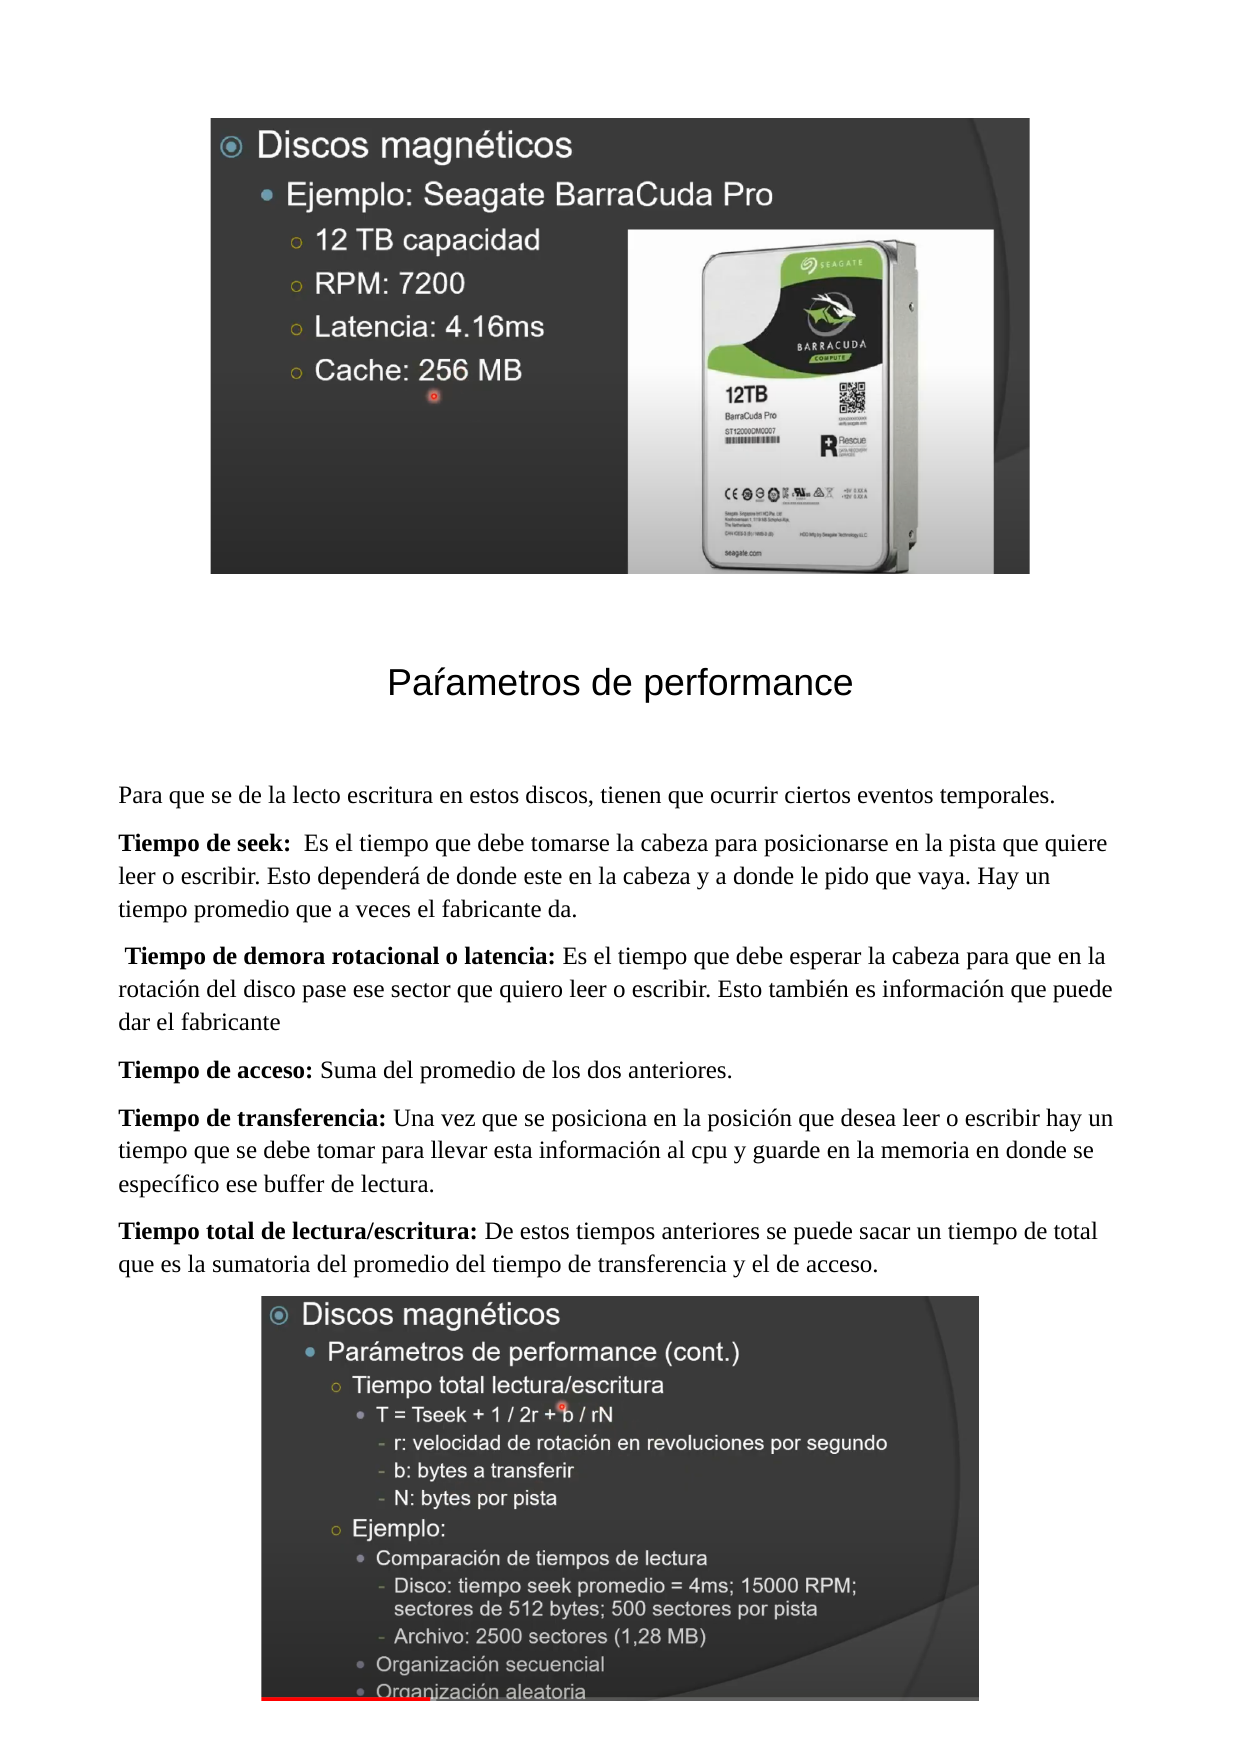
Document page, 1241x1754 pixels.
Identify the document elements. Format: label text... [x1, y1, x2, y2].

text Tiempo total de lectura/escritura: De estos tiempos anteriores se puede sacar un tiempo de total que es la sumatoria del promedio del tiempo de transferencia y el de acceso. [118, 1216, 1122, 1278]
picture [261, 1296, 979, 1701]
text Tiempo de acceso: Suma del promedio de los dos anteriores. [118, 1055, 1122, 1084]
text Tiempo de seek: Es el tiempo que debe tomarse la cabeza para posicionarse en la pista que quiere leer o escribir. Esto dependerá de donde este en la cabeza y a donde le pido que vaya. Hay un tiempo promedio que a veces el fabricante da. [118, 828, 1122, 922]
text Tiempo de demora rotacional o latencia: Es el tiempo que debe esperar la cabeza para que en la rotación del disco pase ese sector que quiero leer o escribir. Esto también es información que puede dar el fabricante [118, 941, 1122, 1036]
picture [210, 118, 1030, 574]
subtitle Paŕametros de performance [118, 118, 1122, 703]
text Para que se de la lecto escritura en estos discos, tienen que ocurrir ciertos eventos temporales. [118, 780, 1122, 809]
text Tiempo de transferencia: Una vez que se posiciona en la posición que desea leer o escribir hay un tiempo que se debe tomar para llevar esta información al cpu y guarde en la memoria en donde se específico ese buffer de lectura. [118, 1103, 1122, 1197]
